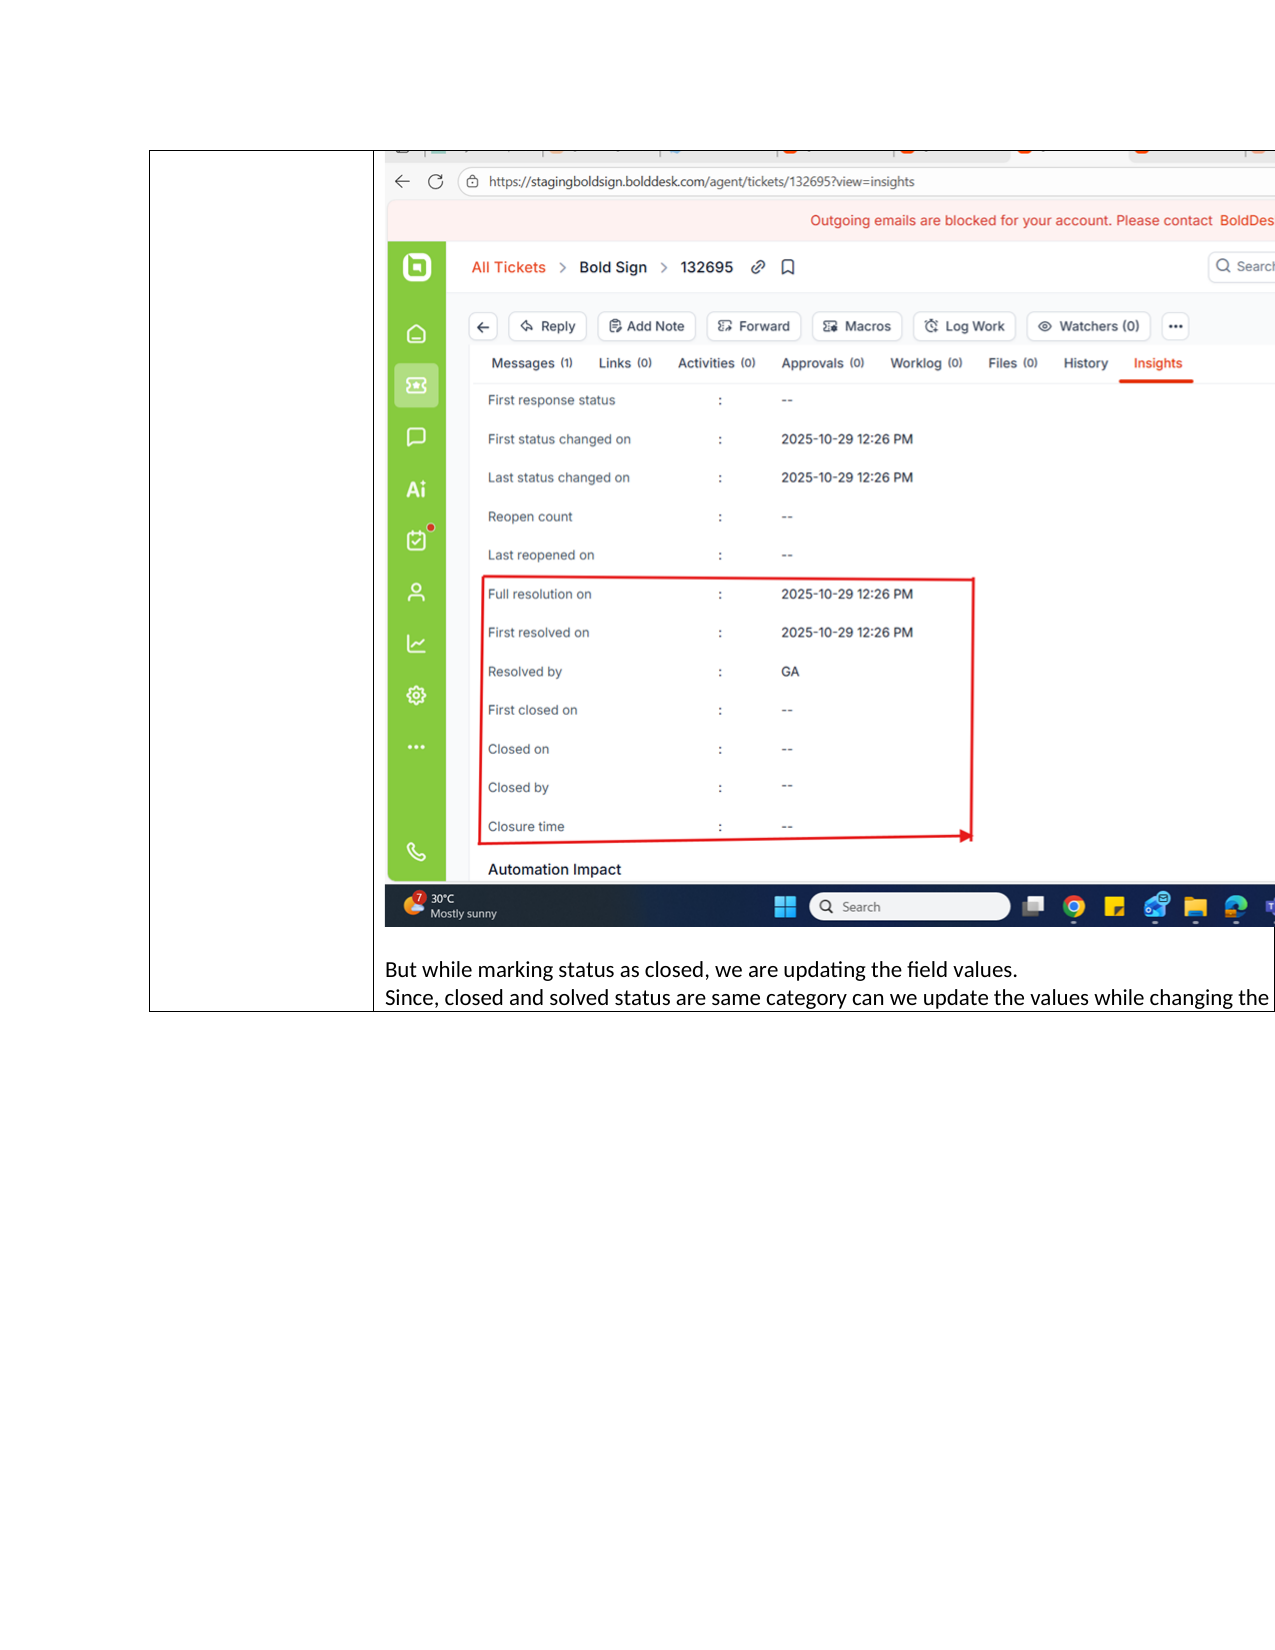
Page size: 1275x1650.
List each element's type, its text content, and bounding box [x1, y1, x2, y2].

table_cell [150, 151, 373, 1011]
table_cell While marking ticket as "solved" - status, we are not updating the below Metrics field values in Insights tab. But while marking status as closed, we are updating the field values. Since, closed and solved status are same category can we update the values while changing the status field. [374, 151, 1274, 1011]
